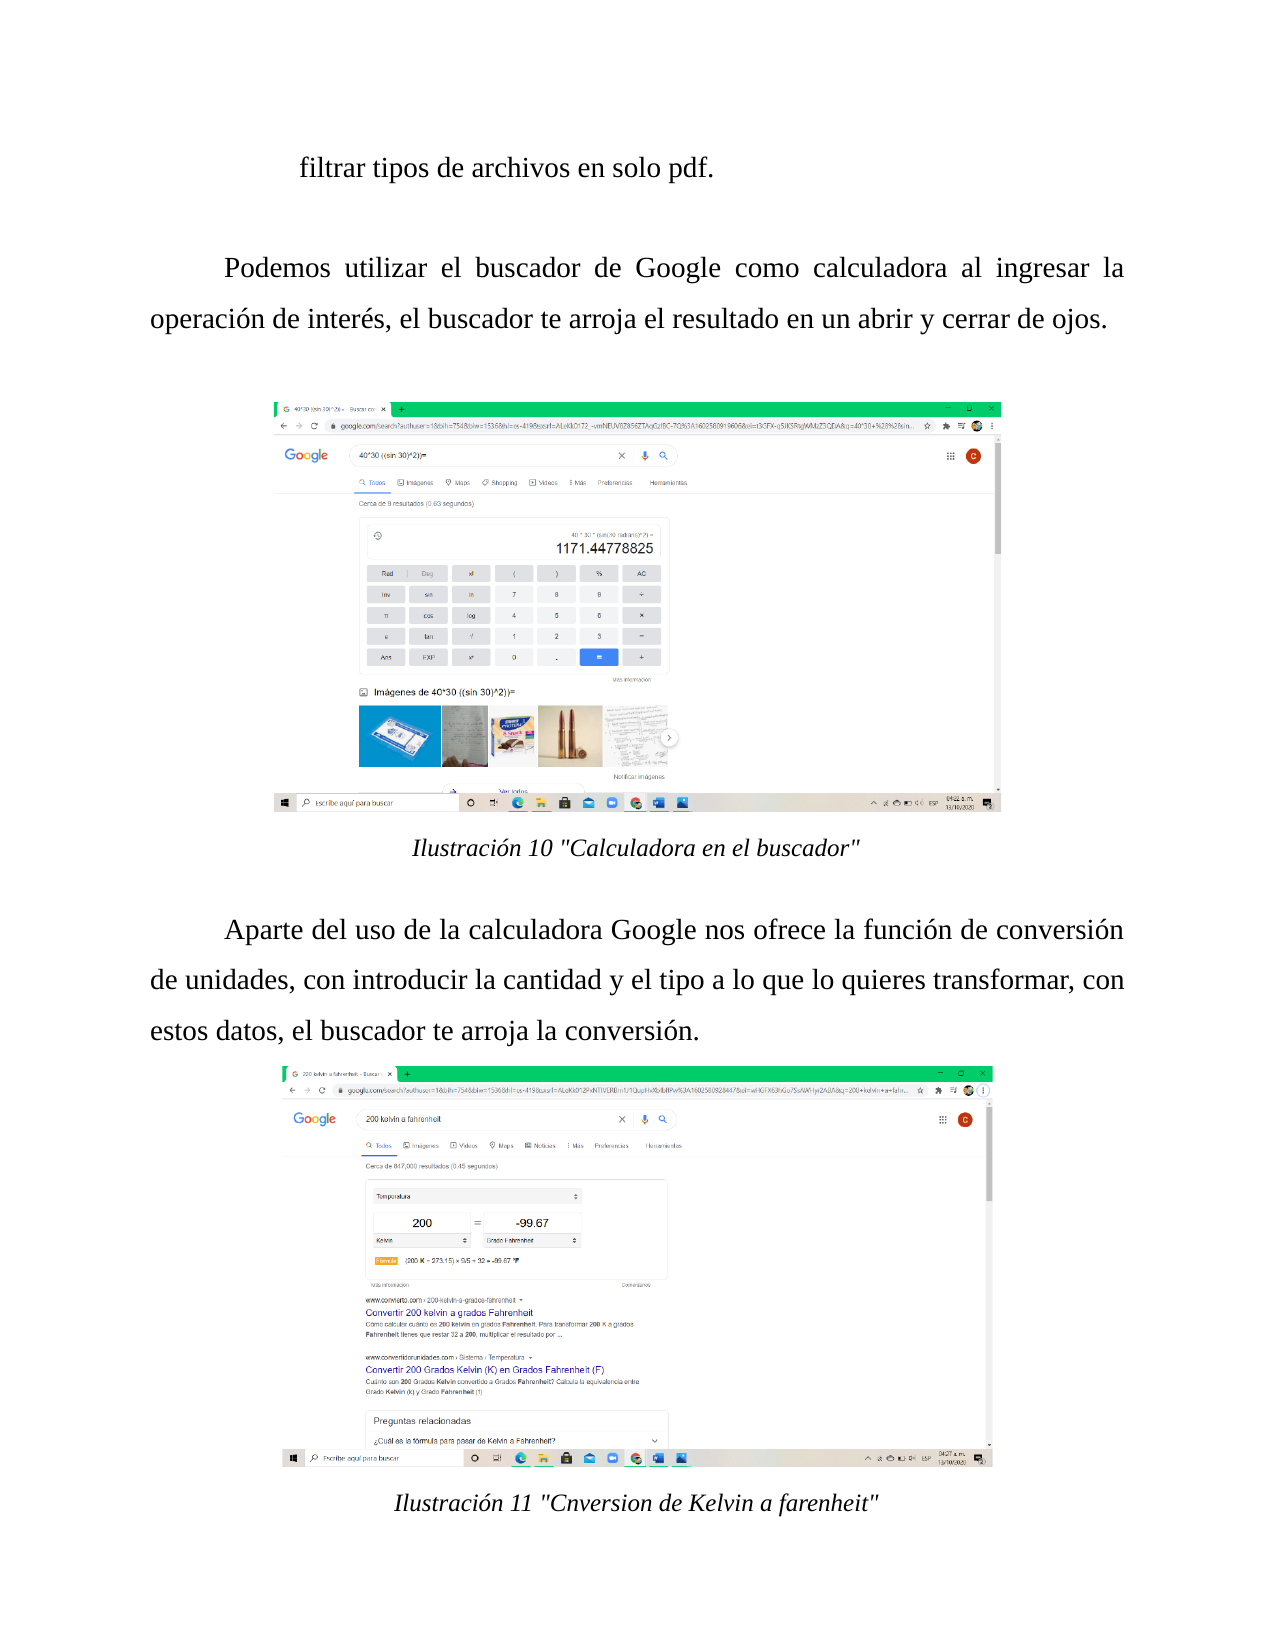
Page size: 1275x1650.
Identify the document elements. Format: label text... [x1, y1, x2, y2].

text Podemos utilizar el buscador de Google como calculadora al ingresar la operación de interés, el buscador te arroja el resultado en un abrir y cerrar de ojos. [150, 251, 1125, 334]
text Ilustración 11 "Cnversion de Kelvin a farenheit" [282, 1488, 993, 1517]
text Ilustración 10 "Calculadora en el buscador" [273, 833, 1001, 862]
text Aparte del uso de la calculadora Google nos ofrece la función de conversión de unidades, con introducir la cantidad y el tipo a lo que lo quieres transformar, con estos datos, el buscador te arroja la conversión. [150, 912, 1125, 1046]
list filtrar tipos de archivos en solo pdf. [261, 150, 1125, 183]
text [282, 1476, 993, 1488]
